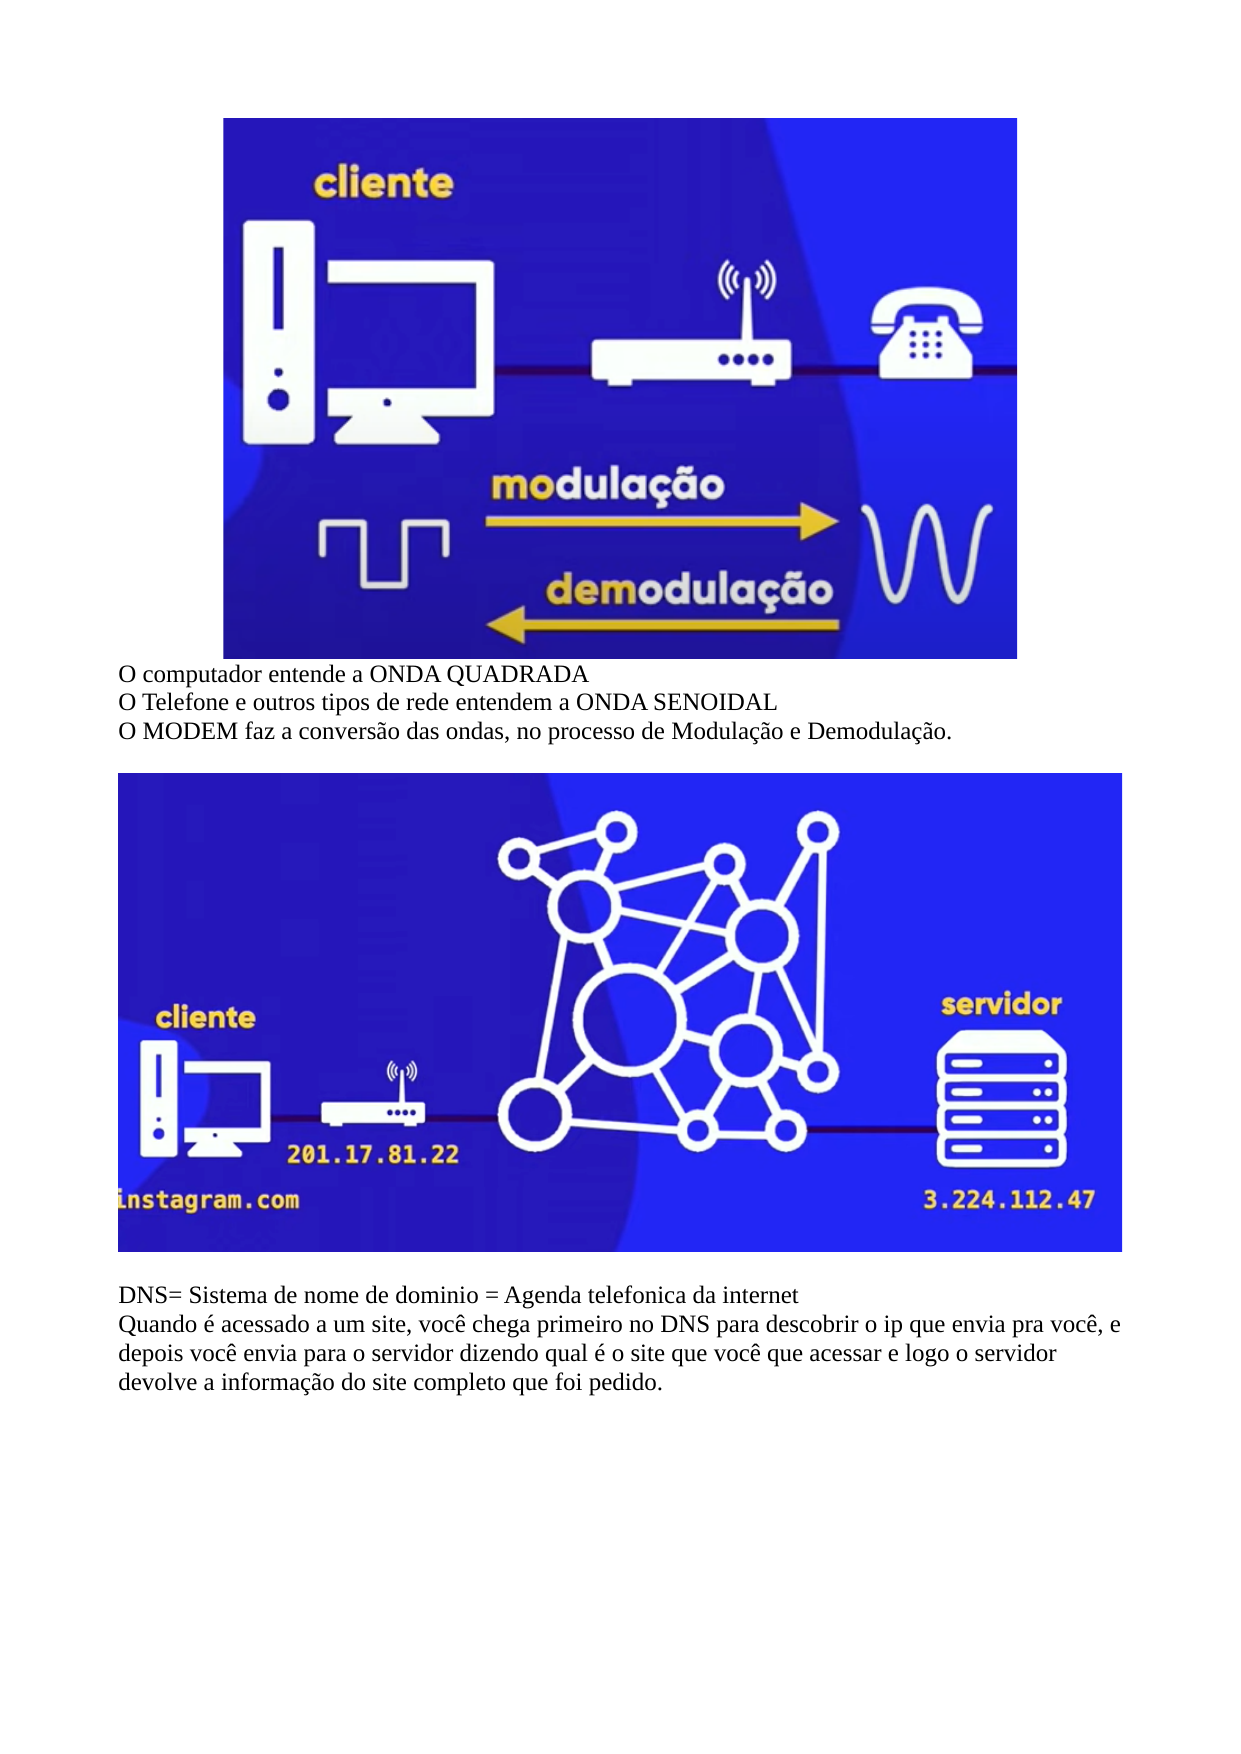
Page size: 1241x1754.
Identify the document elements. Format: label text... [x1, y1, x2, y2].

text O computador entende a ONDA QUADRADA [118, 118, 1122, 687]
text DNS= Sistema de nome de dominio = Agenda telefonica da internet [118, 1280, 1122, 1309]
picture [118, 773, 1123, 1252]
text O Telefone e outros tipos de rede entendem a ONDA SENOIDAL [118, 687, 1122, 716]
text O MODEM faz a conversão das ondas, no processo de Modulação e Demodulação. [118, 716, 1122, 745]
picture [223, 118, 1018, 659]
text Quando é acessado a um site, você chega primeiro no DNS para descobrir o ip que envia pra você, e depois você envia para o servidor dizendo qual é o site que você que acessar e logo o servidor devolve a informação do site completo que foi pedido. [118, 1309, 1122, 1395]
